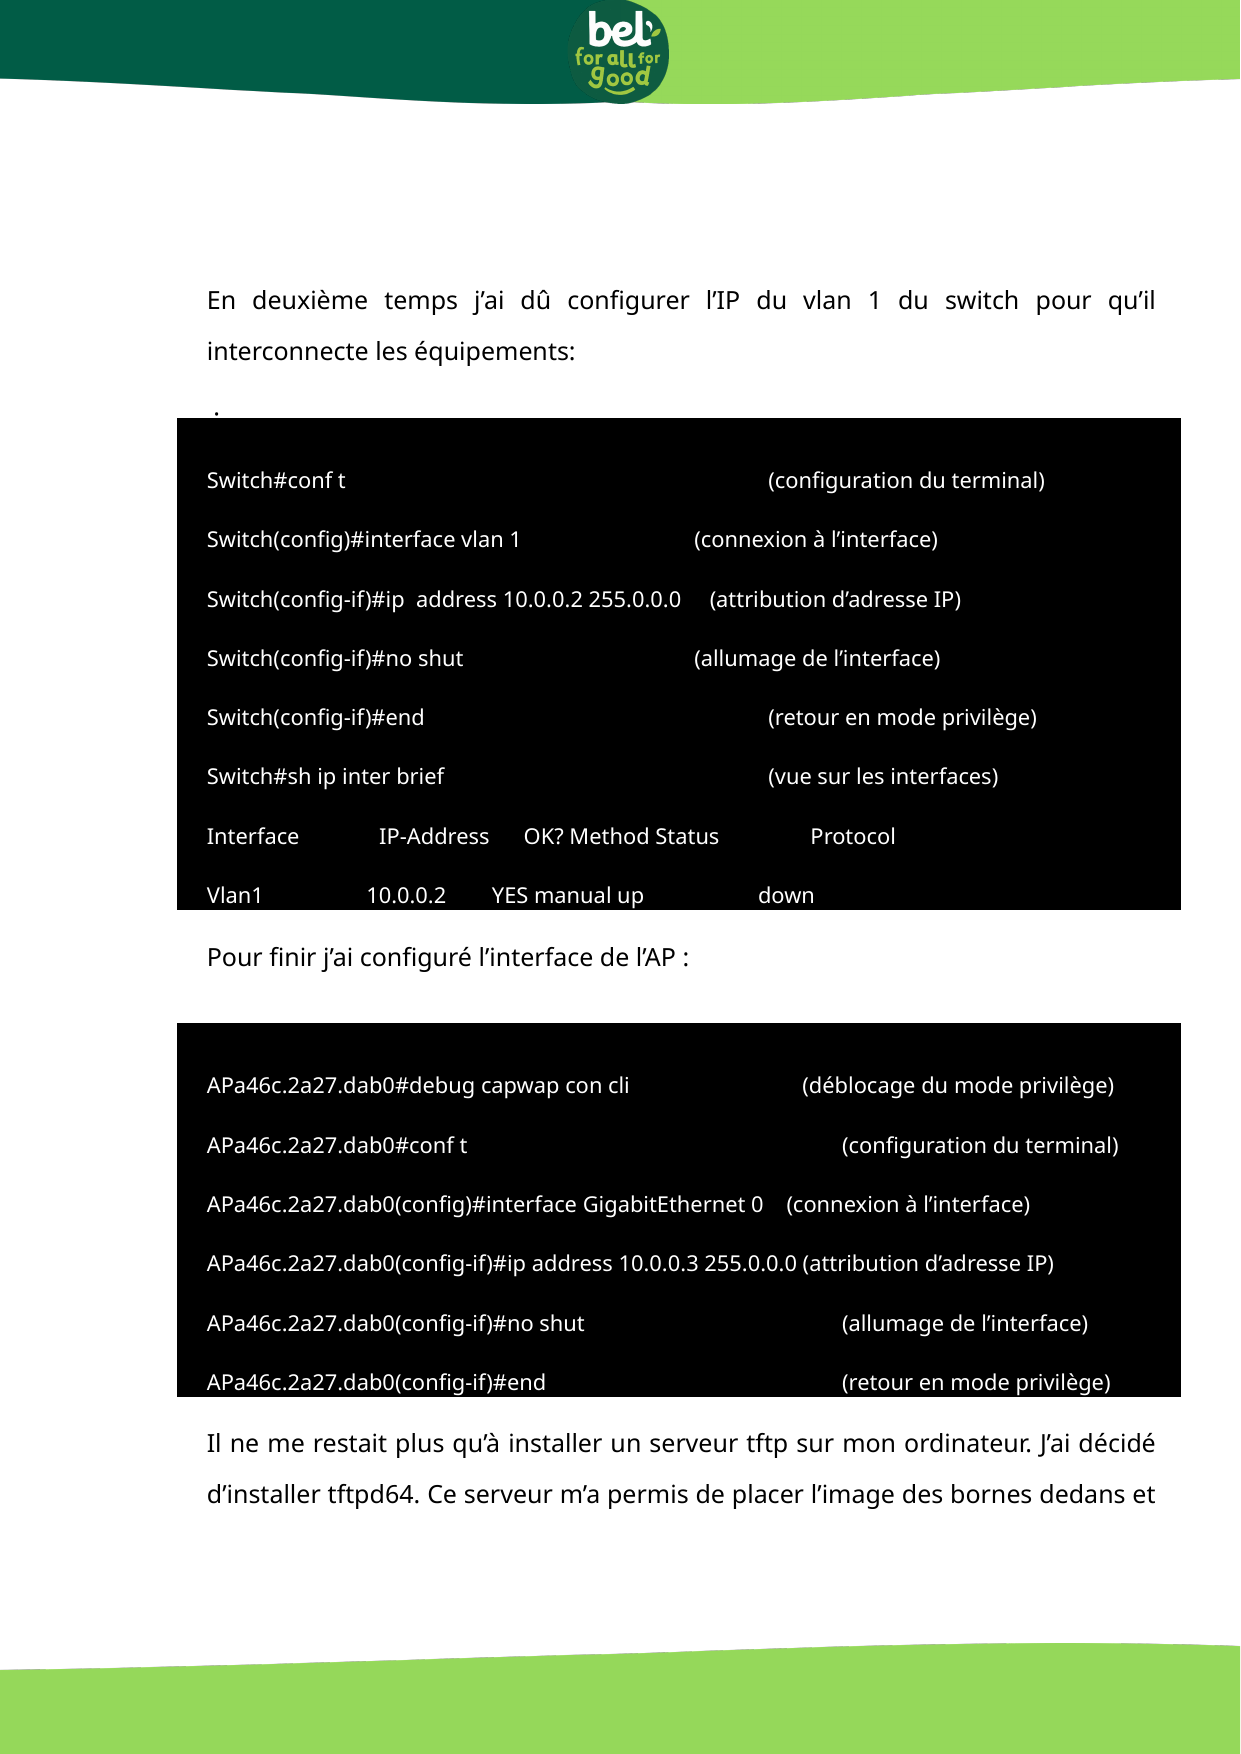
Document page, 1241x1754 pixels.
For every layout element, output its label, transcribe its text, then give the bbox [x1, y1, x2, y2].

text Il ne me restait plus qu’à installer un serveur tftp sur mon ordinateur. J’ai décidé d’installer tftpd64. Ce serveur m’a permis de placer l’image des bornes dedans et de me connecter dessus avec la borne pour récupérer cette image et écraser la précédente. [177, 1379, 1181, 1511]
text Switch#sh ip inter brief (vue sur les interfaces) [177, 714, 1181, 773]
text Switch(config-if)#no shut (allumage de l’interface) [177, 596, 1181, 655]
text Vlan1 10.0.0.2 YES manual up down [177, 833, 1181, 892]
text Switch(config-if)#end (retour en mode privilège) [177, 655, 1181, 714]
text APa46c.2a27.dab0(config-if)#ip address 10.0.0.3 255.0.0.0 (attribution d’adresse IP) [177, 1201, 1181, 1260]
text APa46c.2a27.dab0#conf t (configuration du terminal) [177, 1082, 1181, 1142]
text APa46c.2a27.dab0(config-if)#no shut (allumage de l’interface) [177, 1260, 1181, 1319]
text APa46c.2a27.dab0(config-if)#end (retour en mode privilège) [177, 1319, 1181, 1379]
picture [0, 1643, 1241, 1754]
text Switch(config)#interface vlan 1 (connexion à l’interface) [177, 477, 1181, 536]
text Interface IP-Address OK? Method Status Protocol [177, 773, 1181, 833]
text : [177, 352, 1181, 418]
text Pour finir j’ai configuré l’interface de l’AP : [177, 892, 1181, 973]
text APa46c.2a27.dab0#debug capwap con cli (déblocage du mode privilège) [177, 1023, 1181, 1082]
text Switch#conf t (configuration du terminal) [177, 418, 1181, 477]
text APa46c.2a27.dab0(config)#interface GigabitEthernet 0 (connexion à l’interface) [177, 1142, 1181, 1201]
picture [0, 0, 1240, 104]
text En deuxième temps j’ai dû configurer l’IP du vlan 1 du switch pour qu’il interconnecte les équipements: [177, 235, 1181, 352]
text Switch(config-if)#ip address 10.0.0.2 255.0.0.0 (attribution d’adresse IP) [177, 536, 1181, 596]
